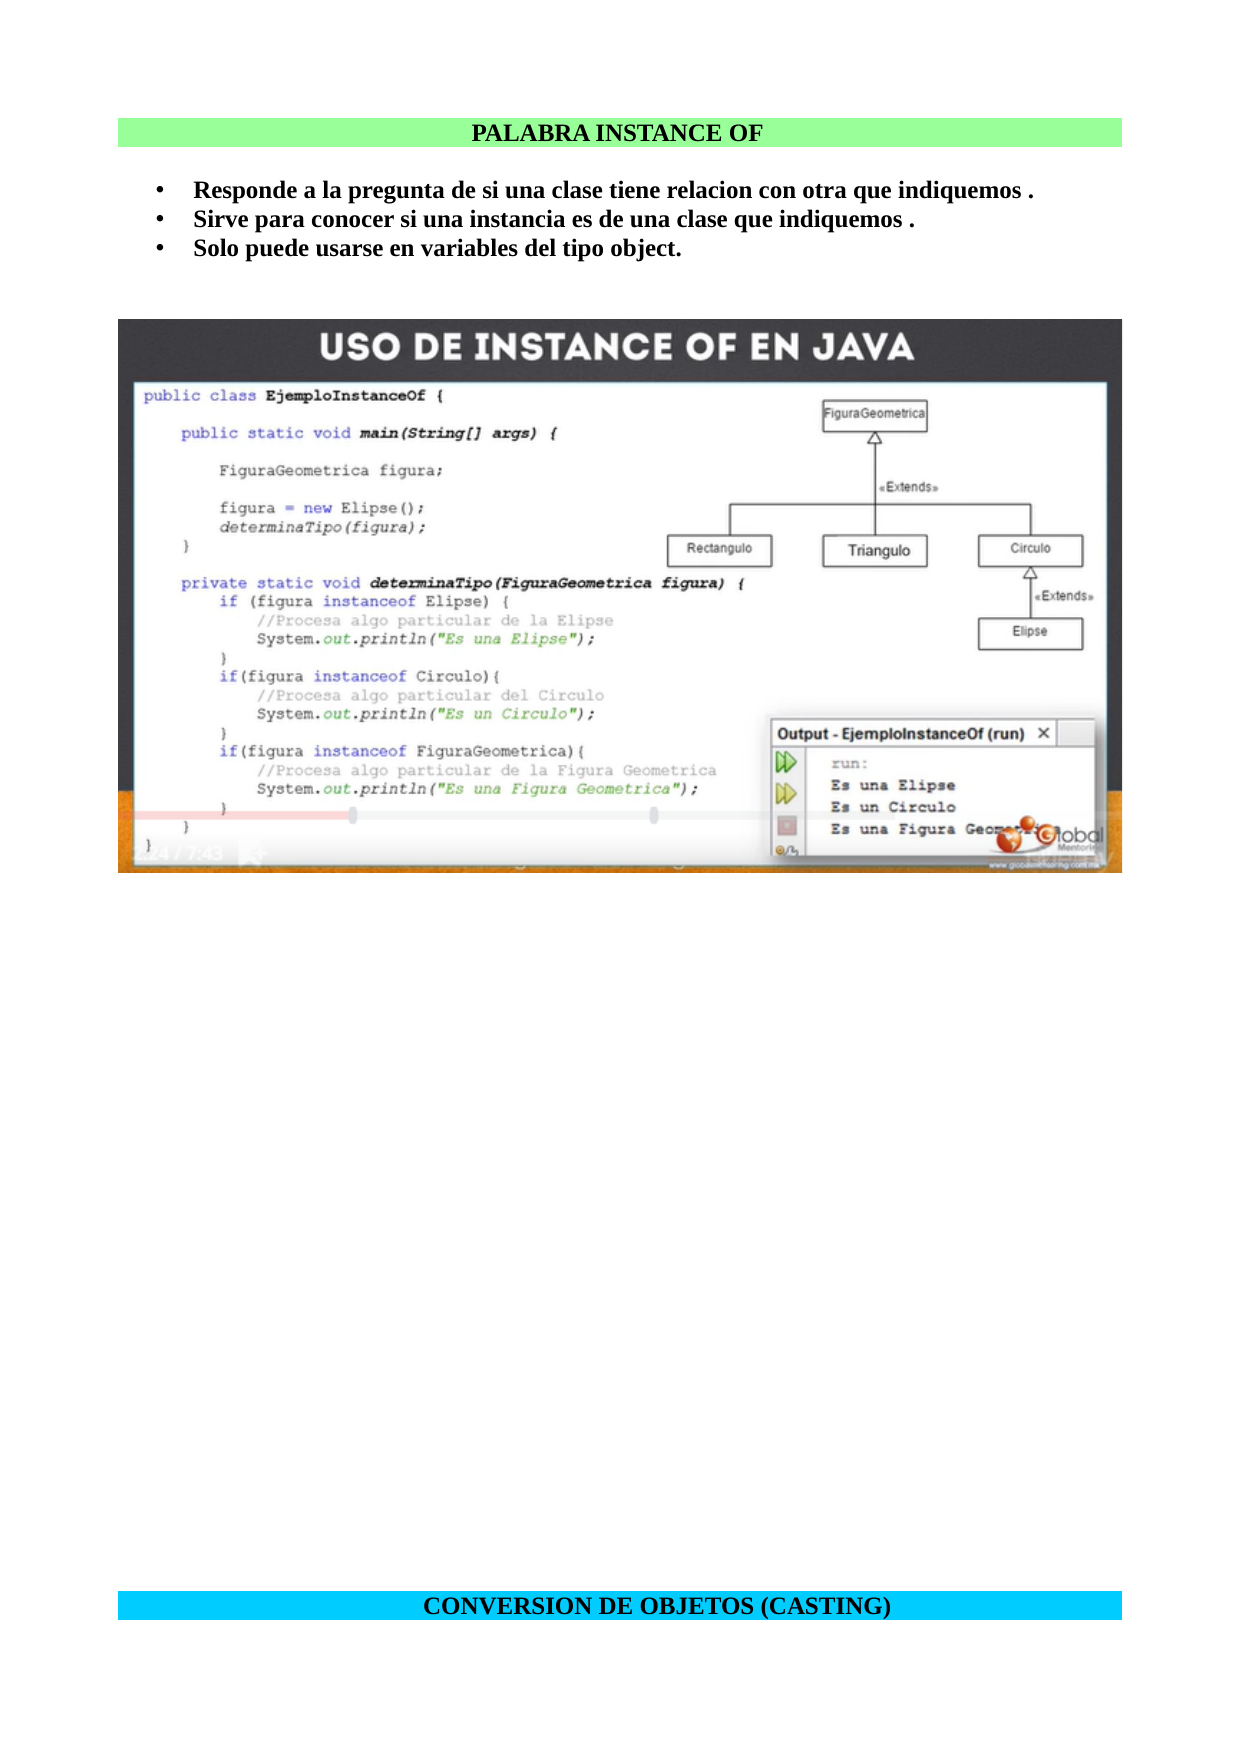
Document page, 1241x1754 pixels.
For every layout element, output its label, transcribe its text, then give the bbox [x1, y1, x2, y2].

list Responde a la pregunta de si una clase tiene relacion con otra que indiquemos . [156, 176, 1122, 204]
list Solo puede usarse en variables del tipo object. [156, 233, 1122, 262]
picture [118, 319, 1123, 873]
list Sirve para conocer si una instancia es de una clase que indiquemos . [156, 204, 1122, 233]
text PALABRA INSTANCE OF [118, 118, 1122, 147]
text CONVERSION DE OBJETOS (CASTING) [118, 1591, 1122, 1620]
